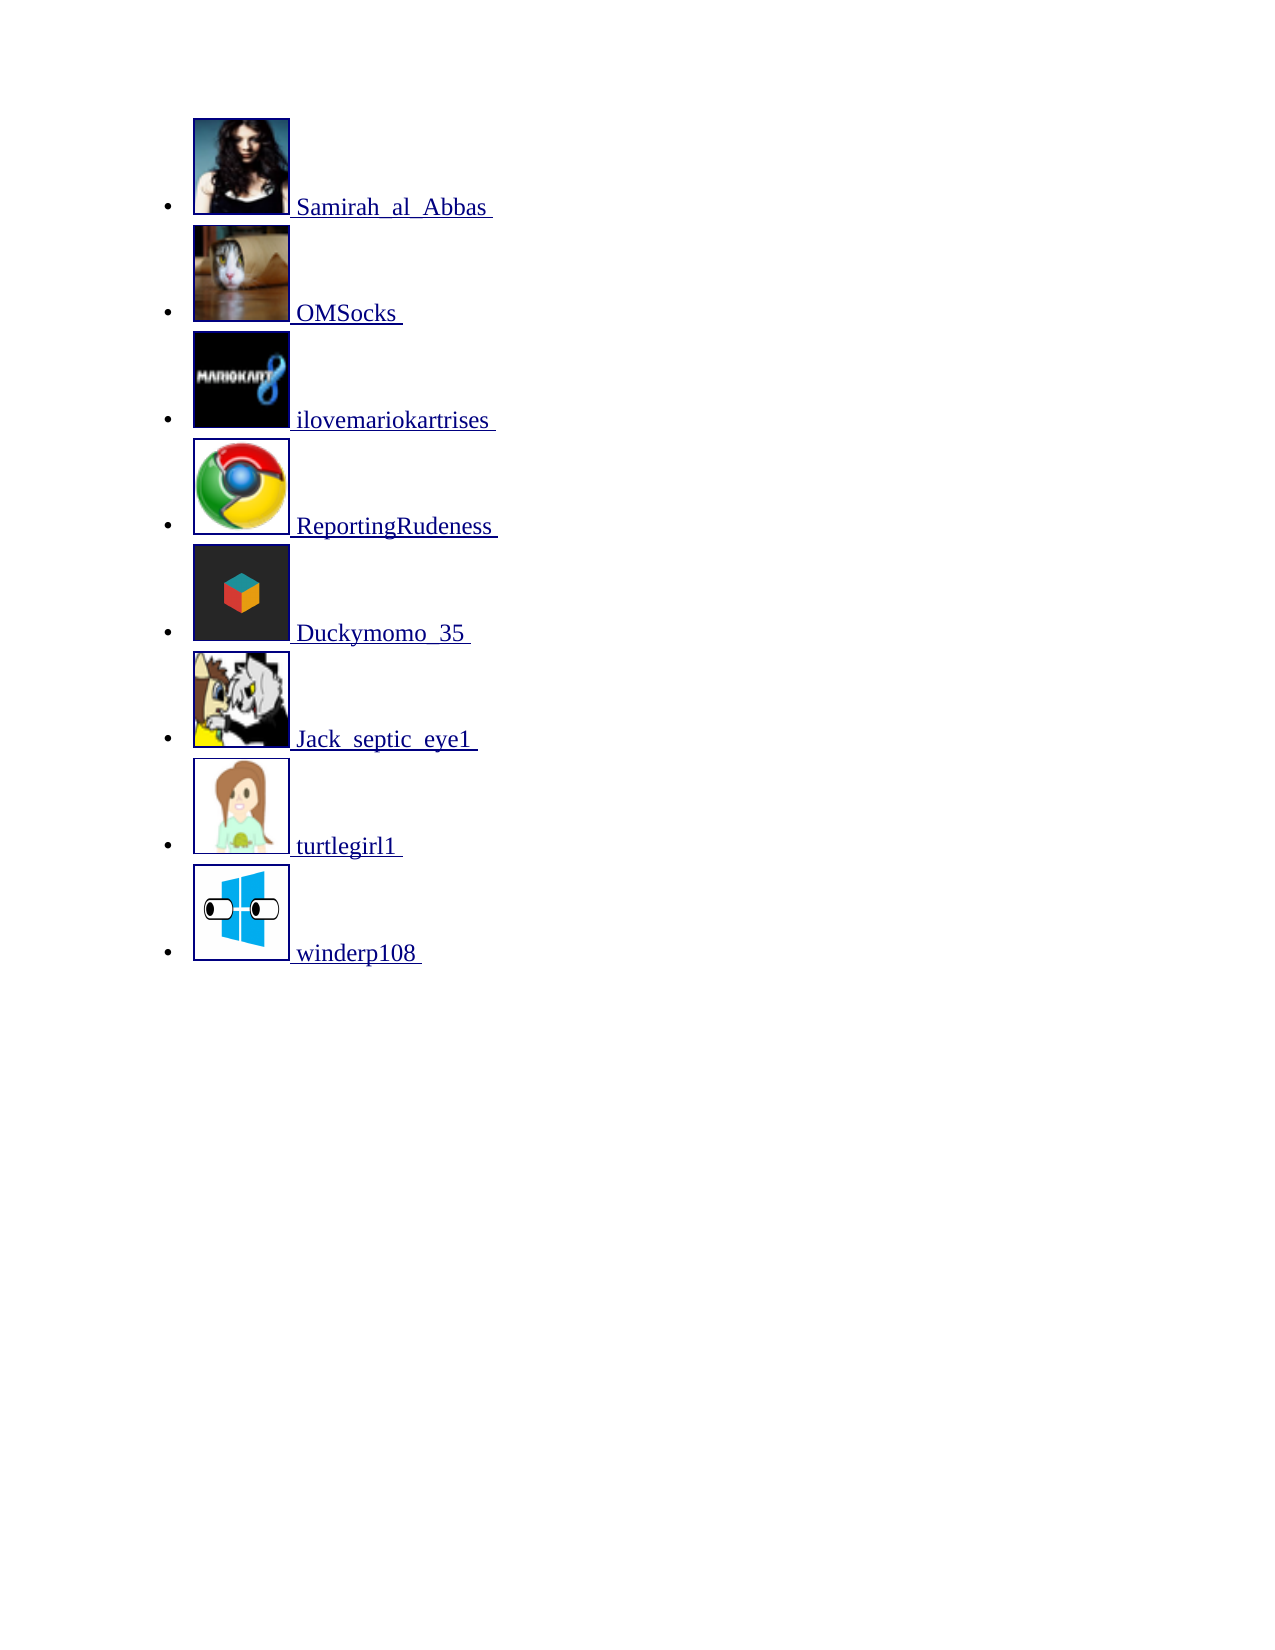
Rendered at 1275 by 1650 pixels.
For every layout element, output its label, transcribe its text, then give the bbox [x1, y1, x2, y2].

picture [195, 546, 288, 640]
list ReportingRudeness [164, 438, 1157, 540]
list Samirah_al_Abbas [164, 118, 1157, 220]
picture [195, 226, 288, 320]
picture [195, 333, 288, 427]
picture [195, 120, 288, 213]
list Jack_septic_eye1 [164, 651, 1157, 753]
picture [195, 440, 288, 533]
list turtlegirl1 [164, 757, 1157, 860]
picture [195, 759, 288, 853]
list ilovemariokartrises [164, 331, 1157, 433]
list Duckymomo_35 [164, 544, 1157, 647]
picture [195, 866, 288, 959]
list OMSocks [164, 225, 1157, 327]
picture [195, 653, 288, 746]
list winderp108 [164, 864, 1157, 966]
